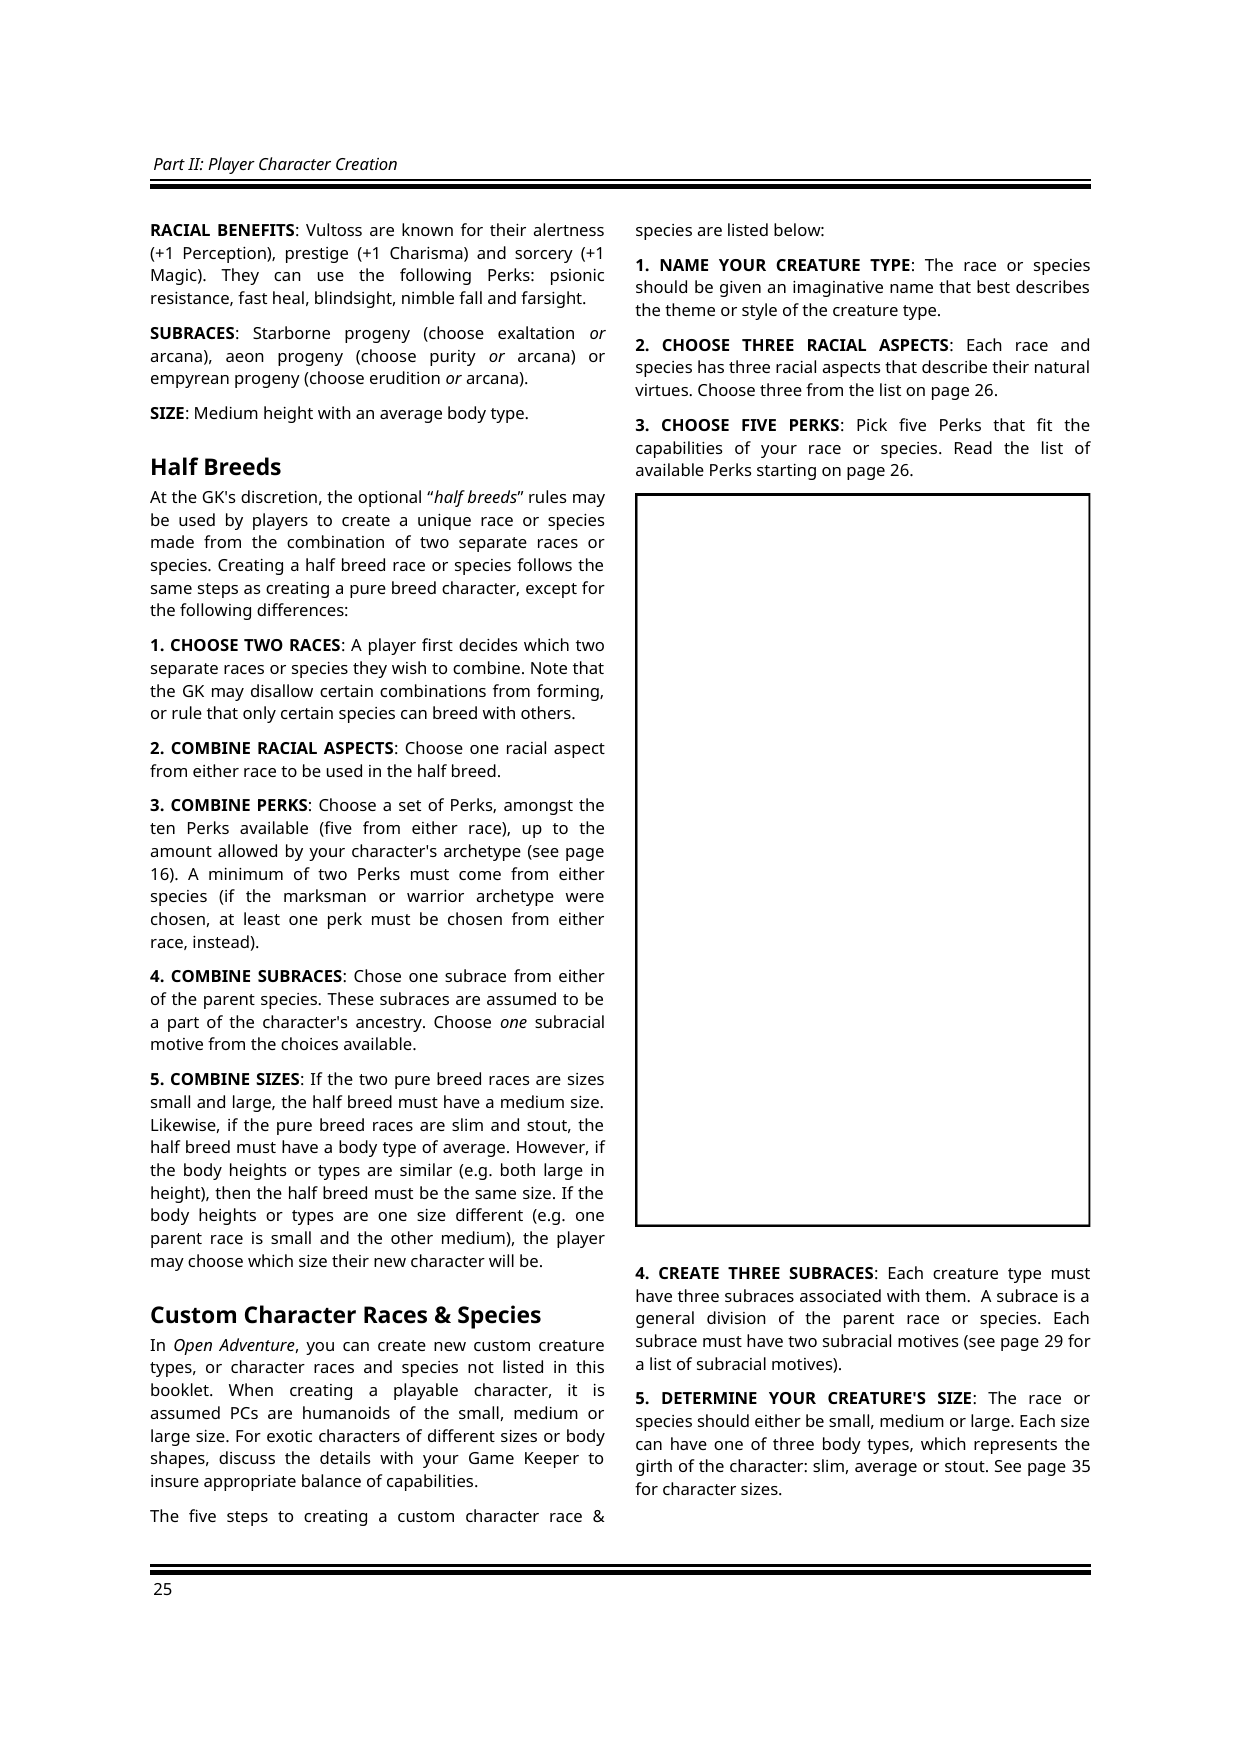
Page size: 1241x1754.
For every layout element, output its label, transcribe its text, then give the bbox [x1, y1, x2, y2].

text The five steps to creating a custom character race & [150, 1504, 605, 1527]
text SIZE: Medium height with an average body type. [150, 402, 605, 424]
text 4. CREATE THREE SUBRACES: Each creature type must have three subraces associated with them. A subrace is a general division of the parent race or species. Each subrace must have two subracial motives (see page 24 for a list of subracial motives). [635, 1261, 1091, 1375]
text 5. DETERMINE YOUR CREATURE'S SIZE: The race or species should either be small, medium or large. Each size can have one of three body types, which represents the girth of the character: slim, average or stout. See page 29 for character sizes. [635, 1387, 1091, 1501]
text In Open Adventure, you can create new custom creature types, or character races and species not listed in this booklet. When creating a playable character, it is assumed PCs are humanoids of the small, medium or large size. For exotic characters of different sizes or body shapes, discuss the details with your Game Keeper to insure appropriate balance of capabilities. [150, 1333, 605, 1492]
text species are listed below: [635, 219, 1091, 241]
text 4. COMBINE SUBRACES: Chose one subrace from either of the parent species. These subraces are assumed to be a part of the character's ancestry. Choose one subracial motive from the choices available. [150, 965, 605, 1056]
text RACIAL BENEFITS: Vultoss are known for their alertness (+1 Perception), prestige (+1 Charisma) and sorcery (+1 Magic). They can use the following Perks: psionic resistance, fast heal, blindsight, nimble fall and farsight. [150, 219, 605, 309]
text 5. COMBINE SIZES: If the two pure breed races are sizes small and large, the half breed must have a medium size. Likewise, if the pure breed races are slim and stout, the half breed must have a body type of average. However, if the body heights or types are similar (e.g. both large in height), then the half breed must be the same size. If the body heights or types are one size different (e.g. one parent race is small and the other medium), the player may choose which size their new character will be. [150, 1068, 605, 1272]
text 1. CHOOSE TWO RACES: A player first decides which two separate races or species they wish to combine. Note that the GK may disallow certain combinations from forming, or rule that only certain species can breed with others. [150, 634, 605, 724]
text 2. CHOOSE THREE RACIAL ASPECTS: Each race and species has three racial aspects that describe their natural virtues. Choose three from the list on page 21. [635, 333, 1091, 402]
subtitle Half Breeds [150, 451, 605, 482]
text 2. COMBINE RACIAL ASPECTS: Choose one racial aspect from either race to be used in the half breed. [150, 737, 605, 782]
subtitle Custom Character Races & Species [150, 1299, 605, 1330]
text 3. COMBINE PERKS: Choose a set of Perks, amongst the ten Perks available (five from either race), up to the amount allowed by your character's archetype (see page 14). A minimum of two Perks must come from either species (if the marksman or warrior archetype were chosen, at least one perk must be chosen from either race, instead). [150, 794, 605, 953]
text SUBRACES: Starborne progeny (choose exaltation or arcana), aeon progeny (choose purity or arcana) or empyrean progeny (choose erudition or arcana). [150, 321, 605, 389]
text 3. CHOOSE FIVE PERKS: Pick five Perks that fit the capabilities of your race or species. Read the list of available Perks starting on page 21. [635, 413, 1091, 482]
text 1. NAME YOUR CREATURE TYPE: The race or species should be given an imaginative name that best describes the theme or style of the creature type. [635, 253, 1091, 321]
text At the GK's discretion, the optional “half breeds” rules may be used by players to create a unique race or species made from the combination of two separate races or species. Creating a half breed race or species follows the same steps as creating a pure breed character, except for the following differences: [150, 486, 605, 622]
picture [635, 493, 1091, 1227]
